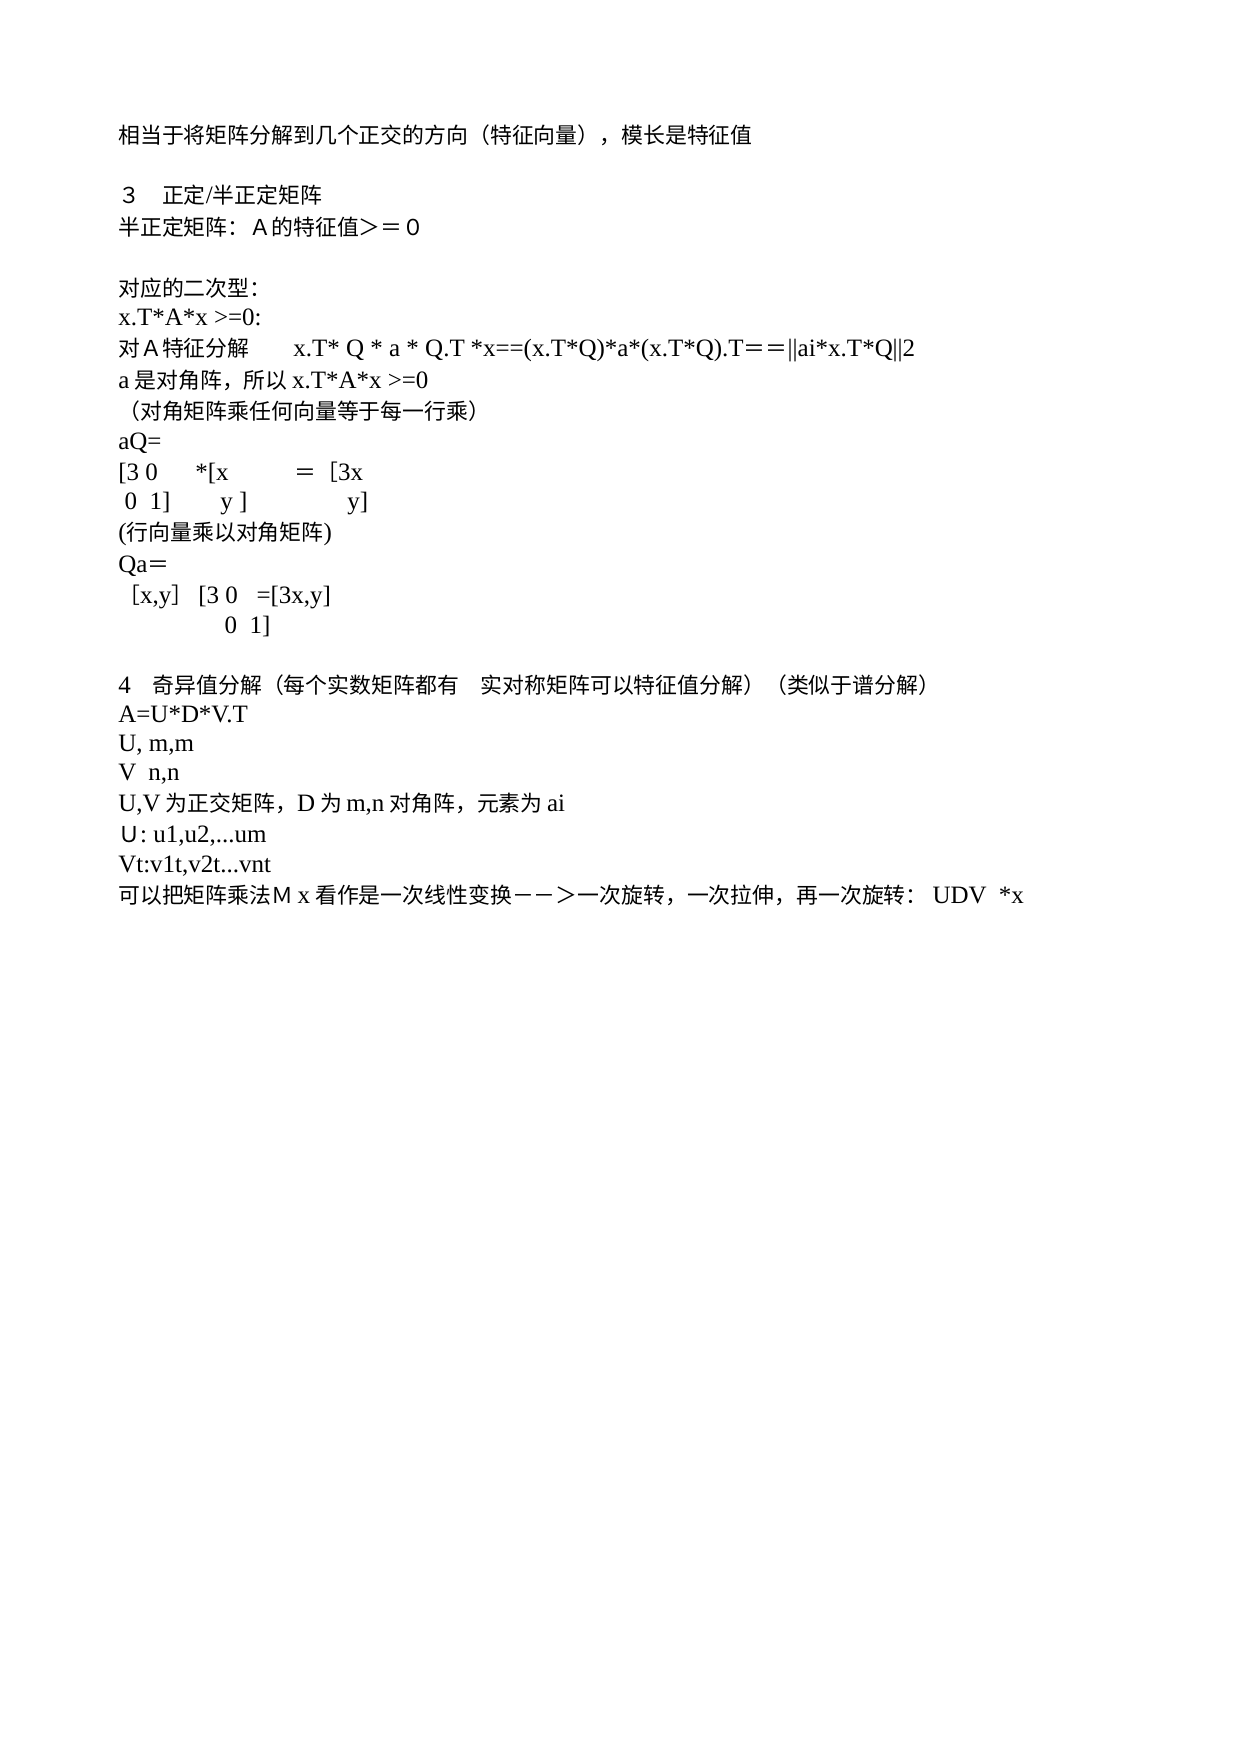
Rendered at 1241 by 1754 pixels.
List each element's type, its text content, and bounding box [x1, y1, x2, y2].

text （对角矩阵乘任何向量等于每一行乘） [118, 394, 1122, 426]
text Qa＝ [118, 547, 1122, 578]
text ３ 正定/半正定矩阵 [118, 178, 1122, 210]
text 半正定矩阵：Ａ的特征值＞＝０ [118, 210, 1122, 242]
text 可以把矩阵乘法Ｍx看作是一次线性变换－－＞一次旋转，一次拉伸，再一次旋转： UDV *x [118, 878, 1122, 909]
text a是对角阵，所以x.T*A*x >=0 [118, 363, 1122, 394]
text U,V为正交矩阵，D为m,n对角阵，元素为ai [118, 786, 1122, 817]
text 相当于将矩阵分解到几个正交的方向（特征向量），模长是特征值 [118, 118, 1122, 150]
text 4 奇异值分解（每个实数矩阵都有 实对称矩阵可以特征值分解）（类似于谱分解） [118, 668, 1122, 699]
text Ｕ: u1,u2,...um [118, 817, 1122, 849]
text [3 0 *[x ＝［3x [118, 455, 1122, 486]
text x.T*A*x >=0: [118, 302, 1122, 331]
text (行向量乘以对角矩阵) [118, 515, 1122, 547]
text 对应的二次型： [118, 271, 1122, 302]
text Vt:v1t,v2t...vnt [118, 849, 1122, 878]
text 0 1] y ] y] [118, 486, 1122, 515]
text 0 1] [118, 610, 1122, 639]
text V n,n [118, 757, 1122, 786]
text ［x,y］ [3 0 =[3x,y] [118, 578, 1122, 610]
text aQ= [118, 426, 1122, 455]
text A=U*D*V.T [118, 699, 1122, 728]
text U, m,m [118, 728, 1122, 757]
text 对Ａ特征分解 x.T* Q * a * Q.T *x==(x.T*Q)*a*(x.T*Q).T＝＝||ai*x.T*Q||2 [118, 331, 1122, 363]
